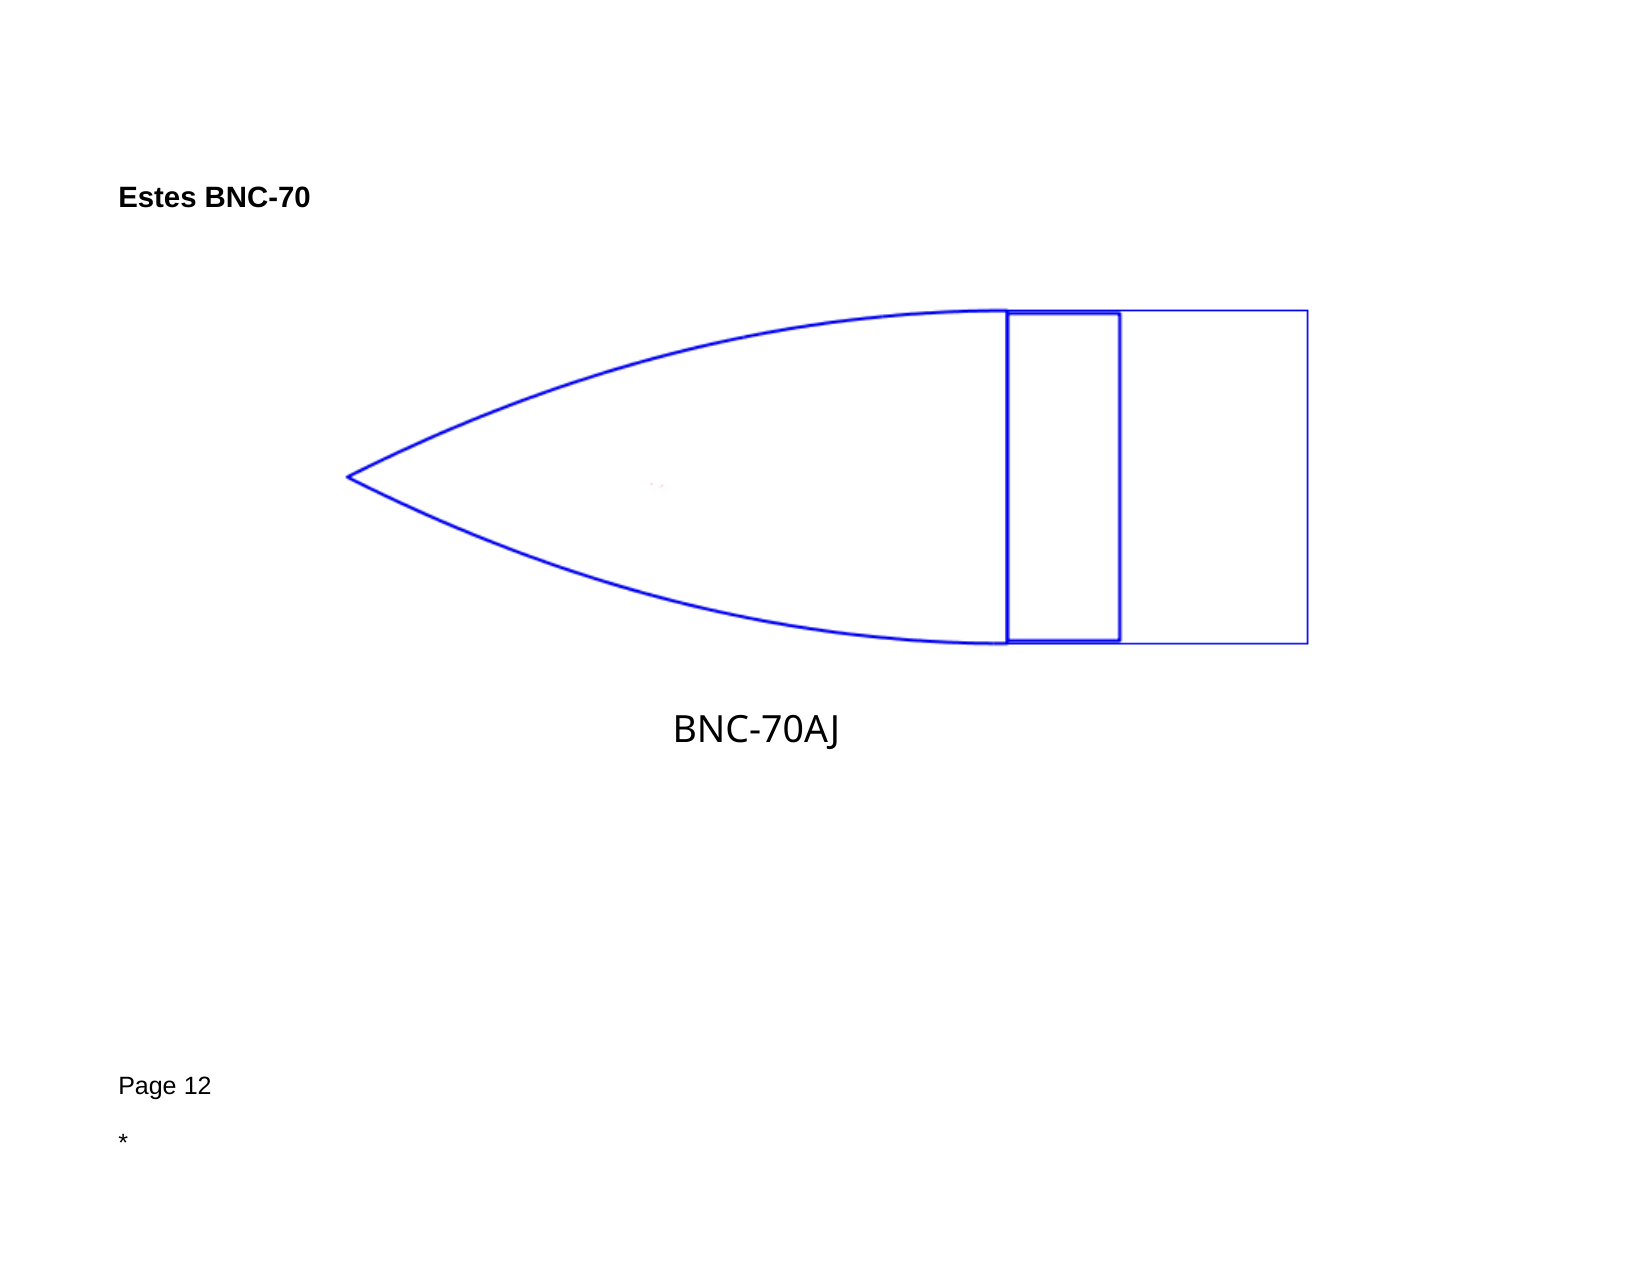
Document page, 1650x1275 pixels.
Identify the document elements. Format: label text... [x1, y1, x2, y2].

text BNC-70AJ [118, 703, 1532, 754]
subtitle Estes BNC-70 [118, 180, 1532, 214]
picture [271, 274, 1379, 687]
